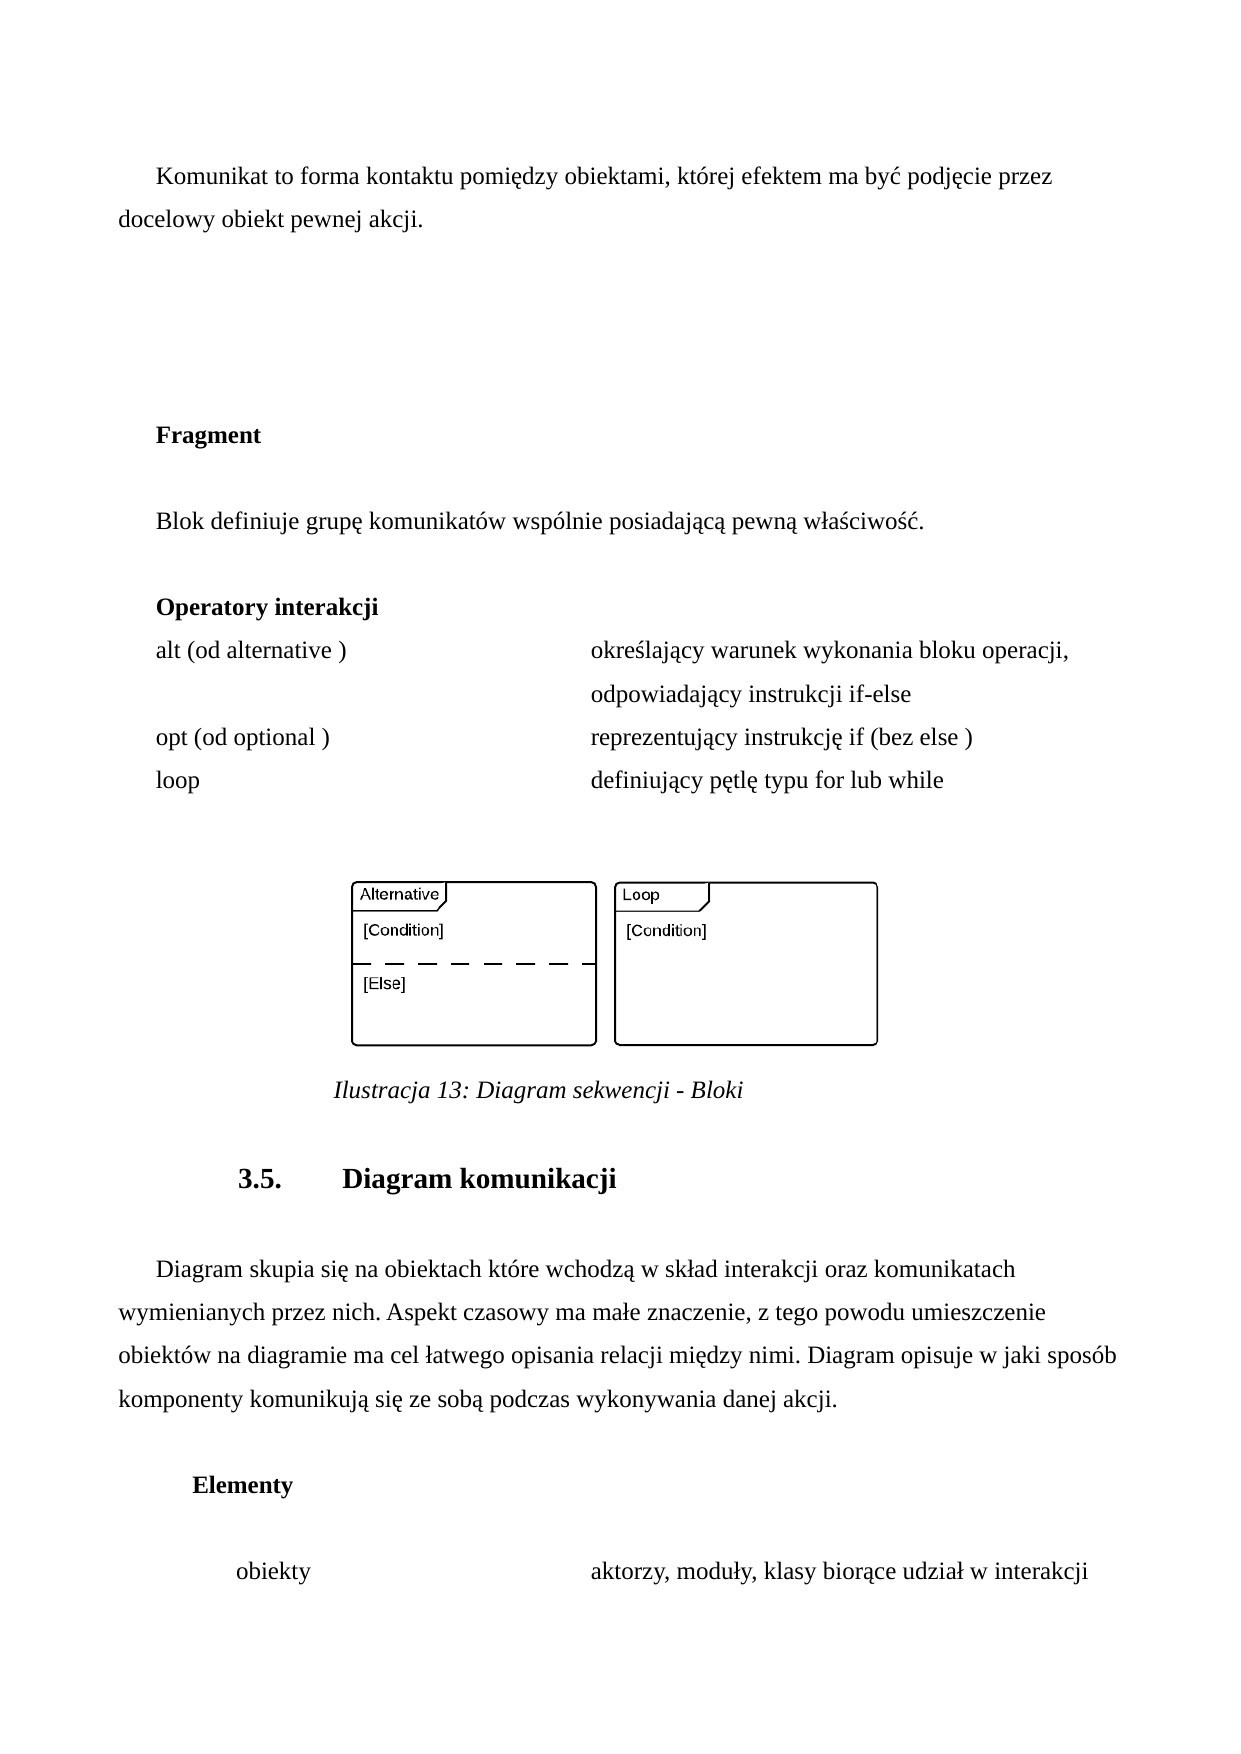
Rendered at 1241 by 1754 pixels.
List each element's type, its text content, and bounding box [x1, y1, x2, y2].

list Diagram komunikacji [231, 1161, 1122, 1194]
text alt (od alternative ) określający warunek wykonania bloku operacji, odpowiadający instrukcji if-else [118, 636, 1122, 707]
text Diagram skupia się na obiektach które wchodzą w skład interakcji oraz komunikatach wymienianych przez nich. Aspekt czasowy ma małe znaczenie, z tego powodu umieszczenie obiektów na diagramie ma cel łatwego opisania relacji między nimi. Diagram opisuje w jaki sposób komponenty komunikują się ze sobą podczas wykonywania danej akcji. [118, 1254, 1122, 1412]
text loop definiujący pętlę typu for lub while [118, 765, 1122, 794]
text Fragment [118, 420, 1122, 449]
picture [333, 863, 907, 1075]
text Operatory interakcji [118, 592, 1122, 621]
text obiekty aktorzy, moduły, klasy biorące udział w interakcji [118, 1556, 1122, 1585]
text Komunikat to forma kontaktu pomiędzy obiektami, której efektem ma być podjęcie przez docelowy obiekt pewnej akcji. [118, 161, 1122, 233]
text opt (od optional ) reprezentujący instrukcję if (bez else ) [118, 722, 1122, 751]
text Elementy [118, 1470, 1122, 1499]
text Ilustracja 13: Diagram sekwencji - Bloki [333, 1075, 907, 1103]
text Blok definiuje grupę komunikatów wspólnie posiadającą pewną właściwość. [118, 506, 1122, 535]
